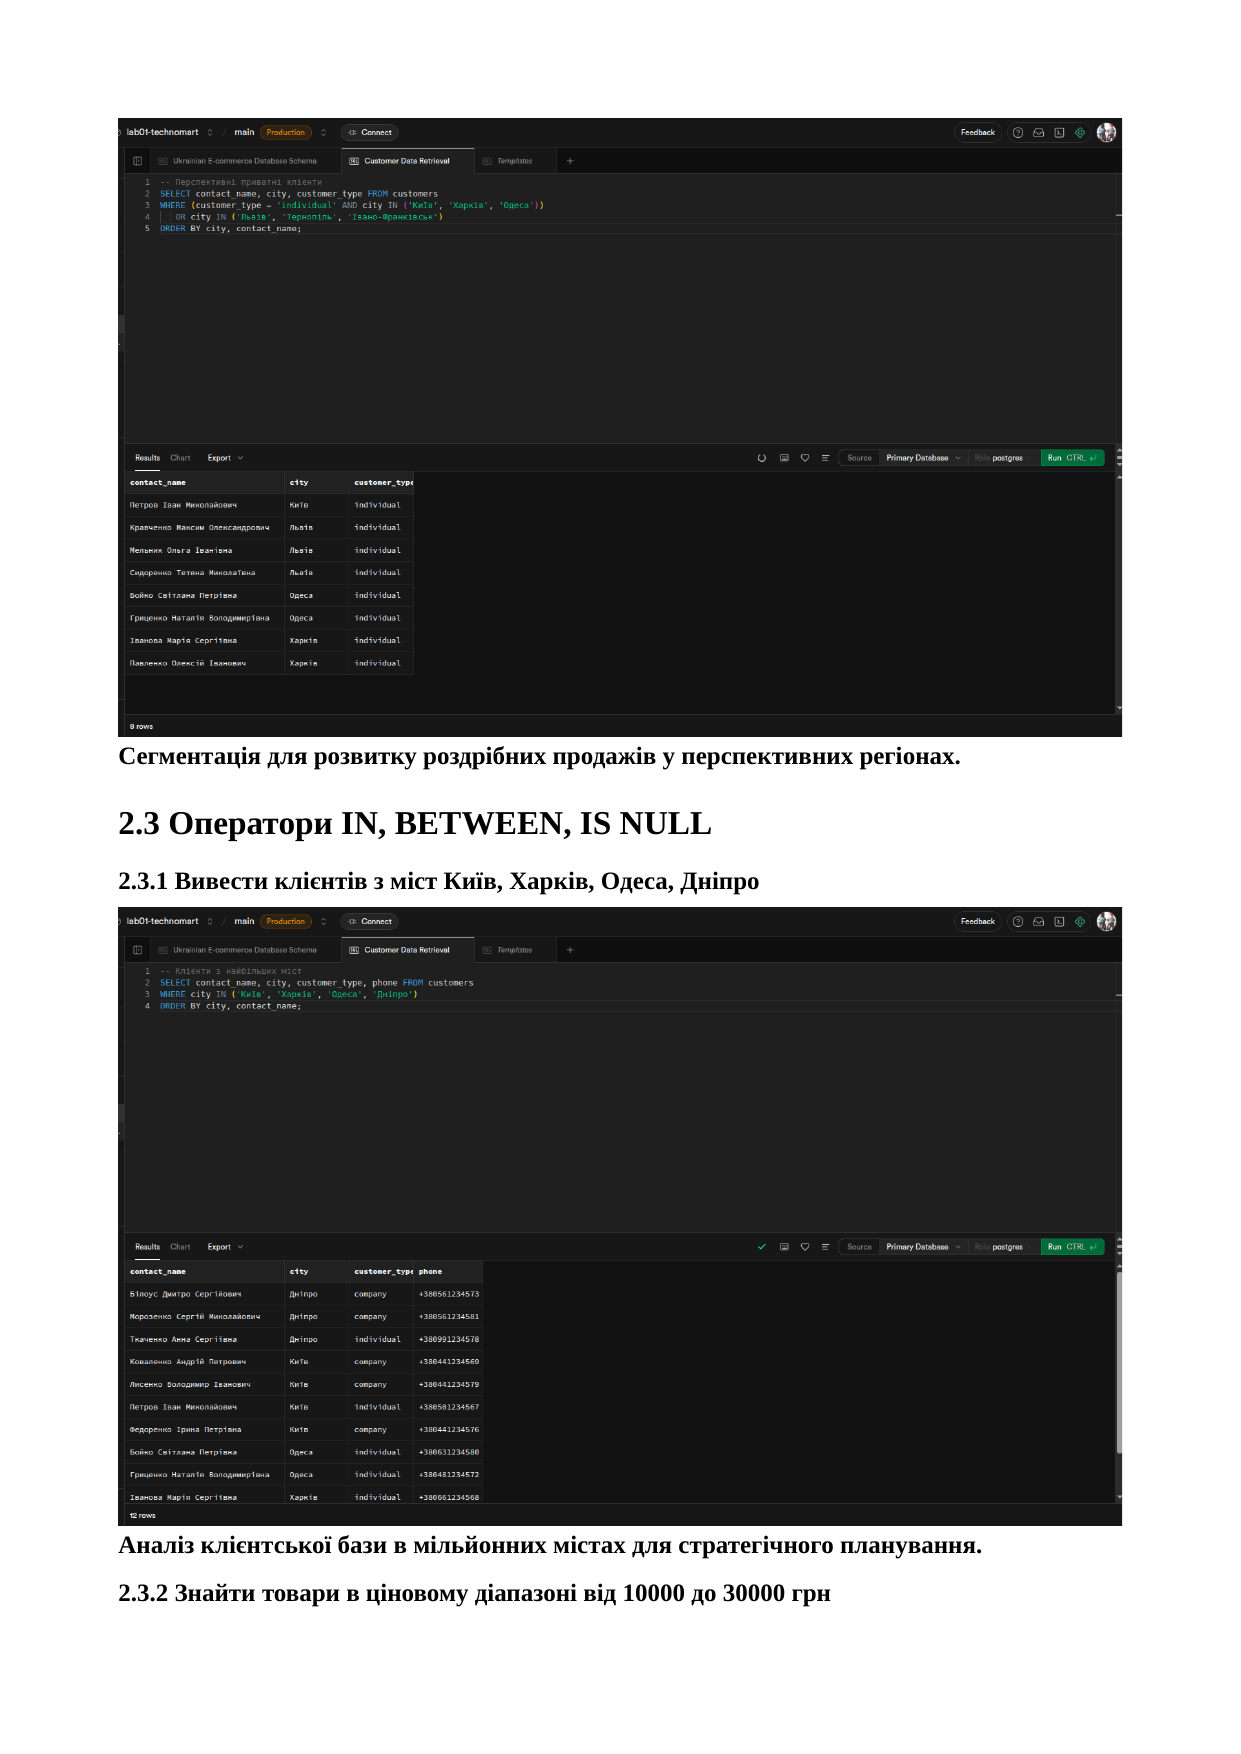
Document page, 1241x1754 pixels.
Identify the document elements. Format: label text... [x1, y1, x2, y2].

subtitle 2.3.1 Вивести клієнтів з міст Київ, Харків, Одеса, Дніпро [118, 866, 1122, 895]
text Сегментація для розвитку роздрібних продажів у перспективних регіонах. [118, 737, 1122, 769]
text Аналіз клієнтської бази в мільйонних містах для стратегічного планування. [118, 1526, 1122, 1559]
subtitle 2.3 Оператори IN, BETWEEN, IS NULL [118, 803, 1122, 841]
picture [118, 118, 1123, 737]
picture [118, 907, 1123, 1526]
text 2.3.2 Знайти товари в ціновому діапазоні від 10000 до 30000 грн [118, 1578, 1122, 1606]
